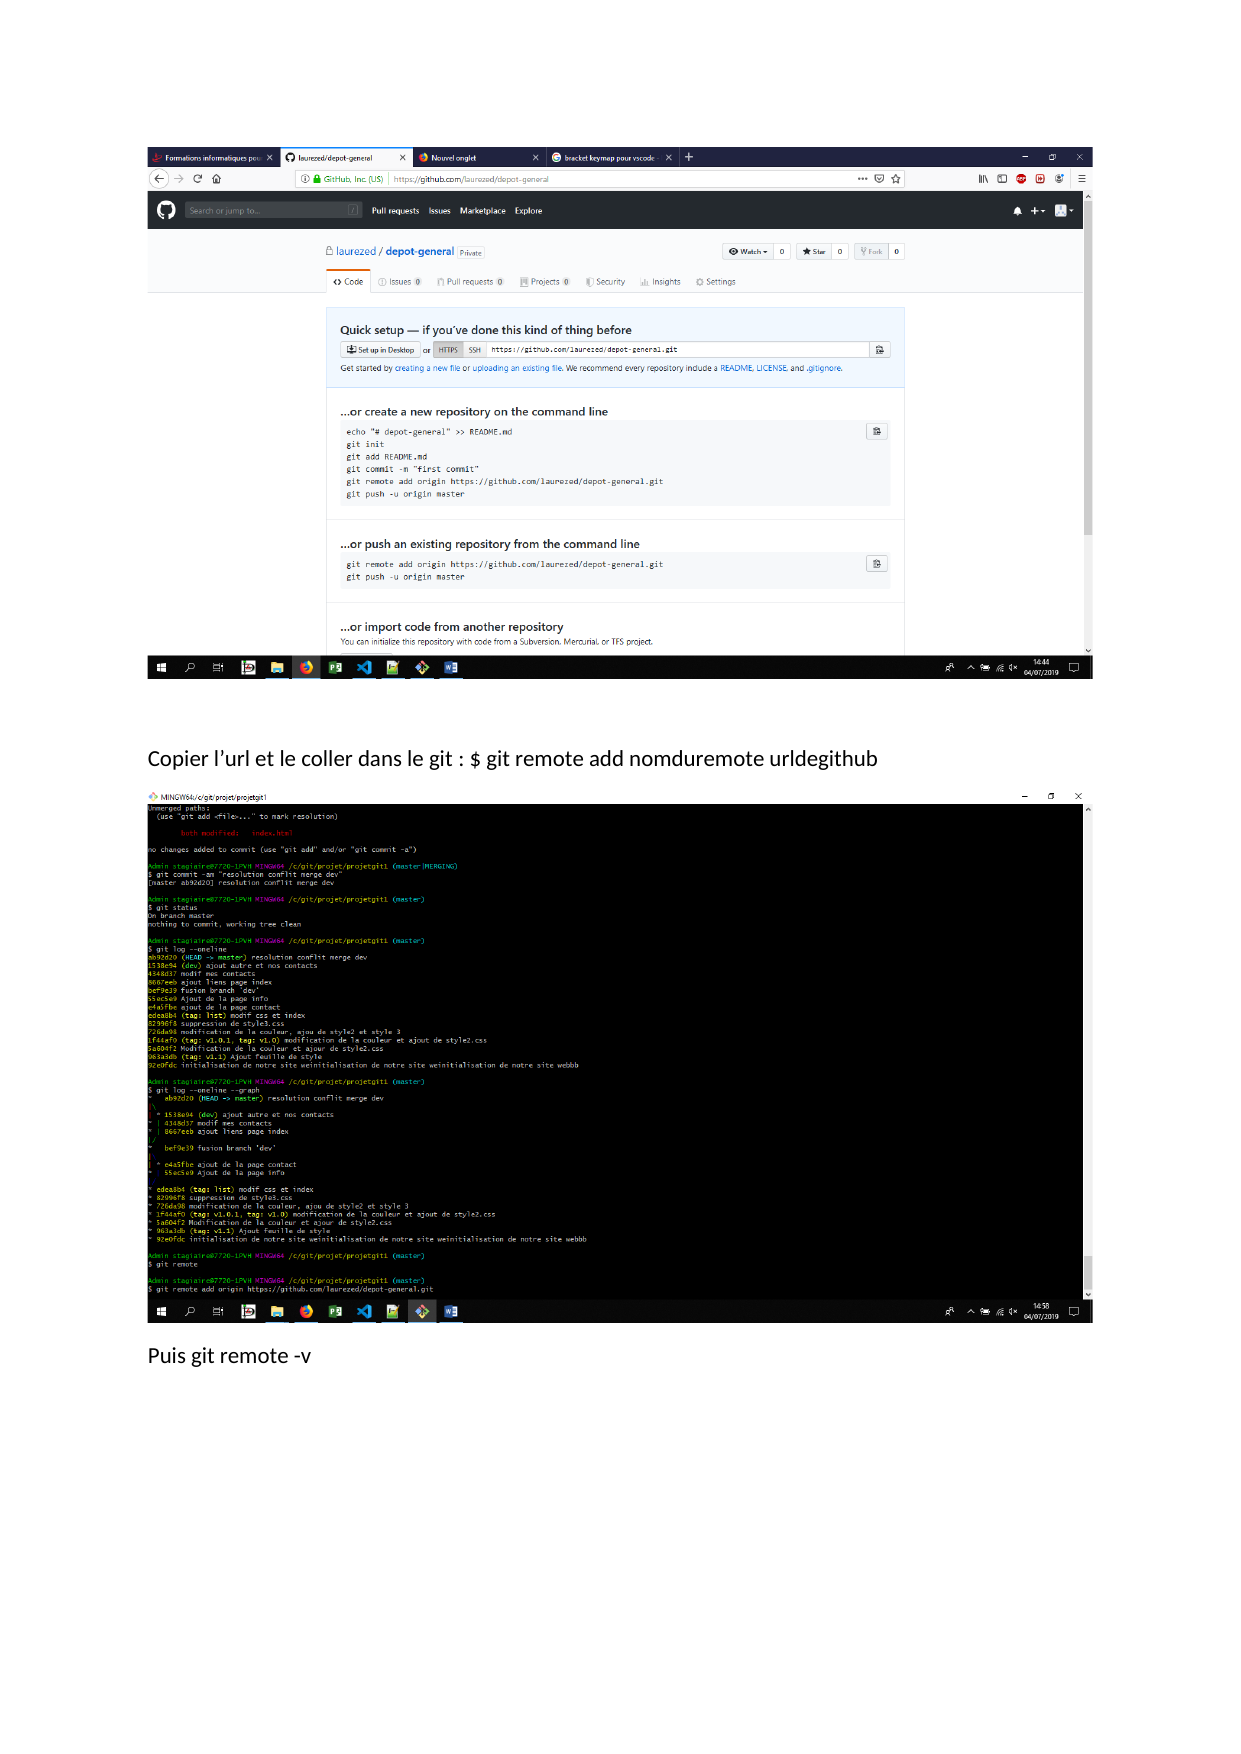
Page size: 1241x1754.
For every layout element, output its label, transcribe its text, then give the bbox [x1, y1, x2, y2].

text Copier l’url et le coller dans le git : $ git remote add nomduremote urldegithub [148, 744, 1093, 772]
picture [147, 147, 1093, 679]
picture [147, 791, 1093, 1323]
text Puis git remote -v [148, 1341, 1093, 1369]
